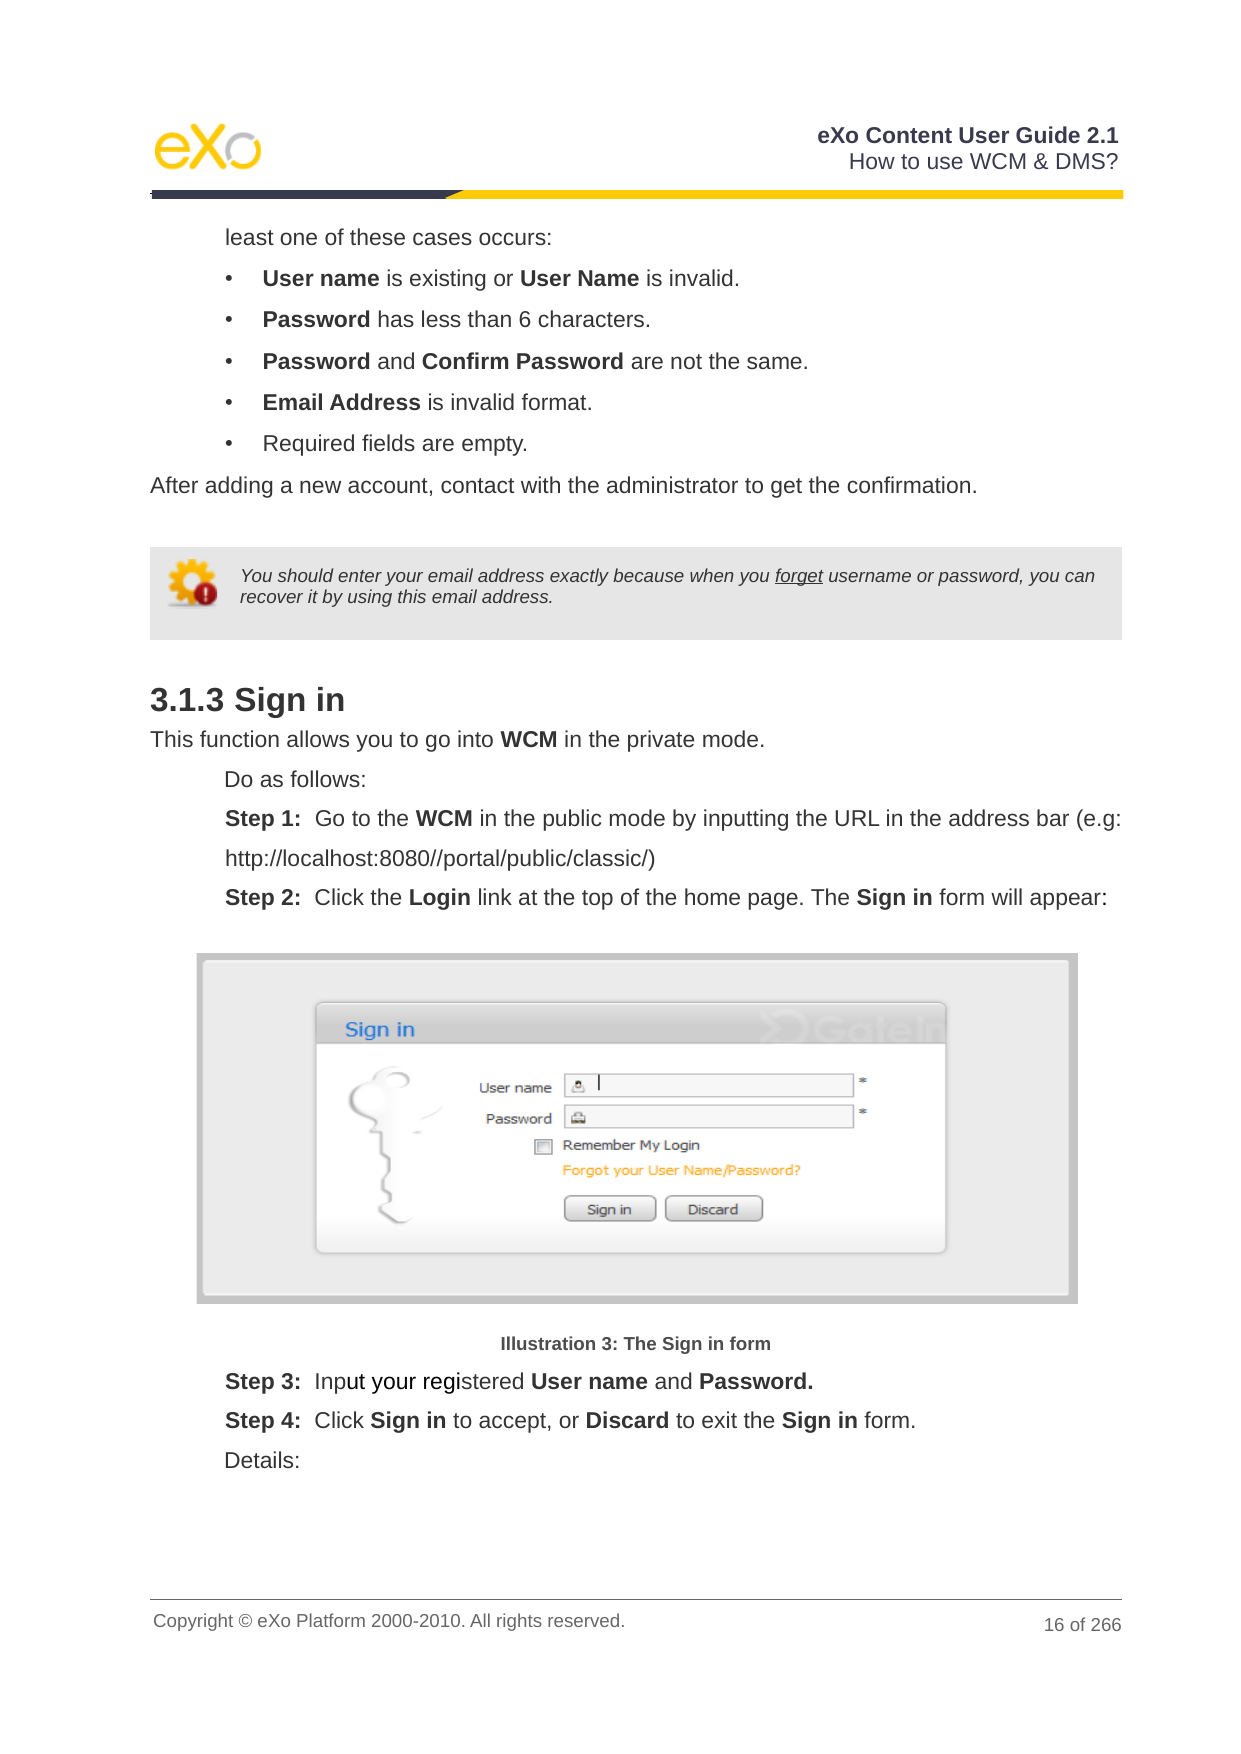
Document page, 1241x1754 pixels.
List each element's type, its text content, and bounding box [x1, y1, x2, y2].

list Illustration 3: The Sign in form [175, 1011, 1097, 1354]
table_header You should enter your email address exactly because when you forget username or password, you can recover it by using this email address. [234, 547, 1122, 640]
list Step 1: Go to the WCM in the public mode by inputting the URL in the address bar (e.g: http://localhost:8080//portal/public/classic/) [187, 805, 1122, 871]
picture [167, 559, 218, 609]
picture [196, 953, 1078, 1304]
list Step 2: Click the Login link at the top of the home page. The Sign in form will appear: [187, 884, 1122, 910]
text This function allows you to go into WCM in the private mode. [150, 726, 1122, 752]
picture [155, 123, 262, 170]
list Step 3: Input your registered User name and Password. [175, 923, 1122, 1394]
list least one of these cases occurs: [187, 223, 1122, 250]
list Email Address is invalid format. [225, 389, 1122, 415]
picture [151, 190, 1124, 199]
text After adding a new account, contact with the administrator to get the confirmation. [150, 472, 1122, 498]
list Required fields are empty. [225, 430, 1122, 457]
list Step 4: Click Sign in to accept, or Discard to exit the Sign in form. [187, 1407, 1122, 1433]
text Do as follows: [224, 766, 1122, 792]
subtitle Sign in [150, 680, 1122, 719]
table_header [150, 547, 234, 640]
text Details: [224, 1447, 1122, 1473]
list Password has less than 6 characters. [225, 306, 1122, 333]
list User name is existing or User Name is invalid. [225, 265, 1122, 291]
list Password and Confirm Password are not the same. [225, 348, 1122, 374]
